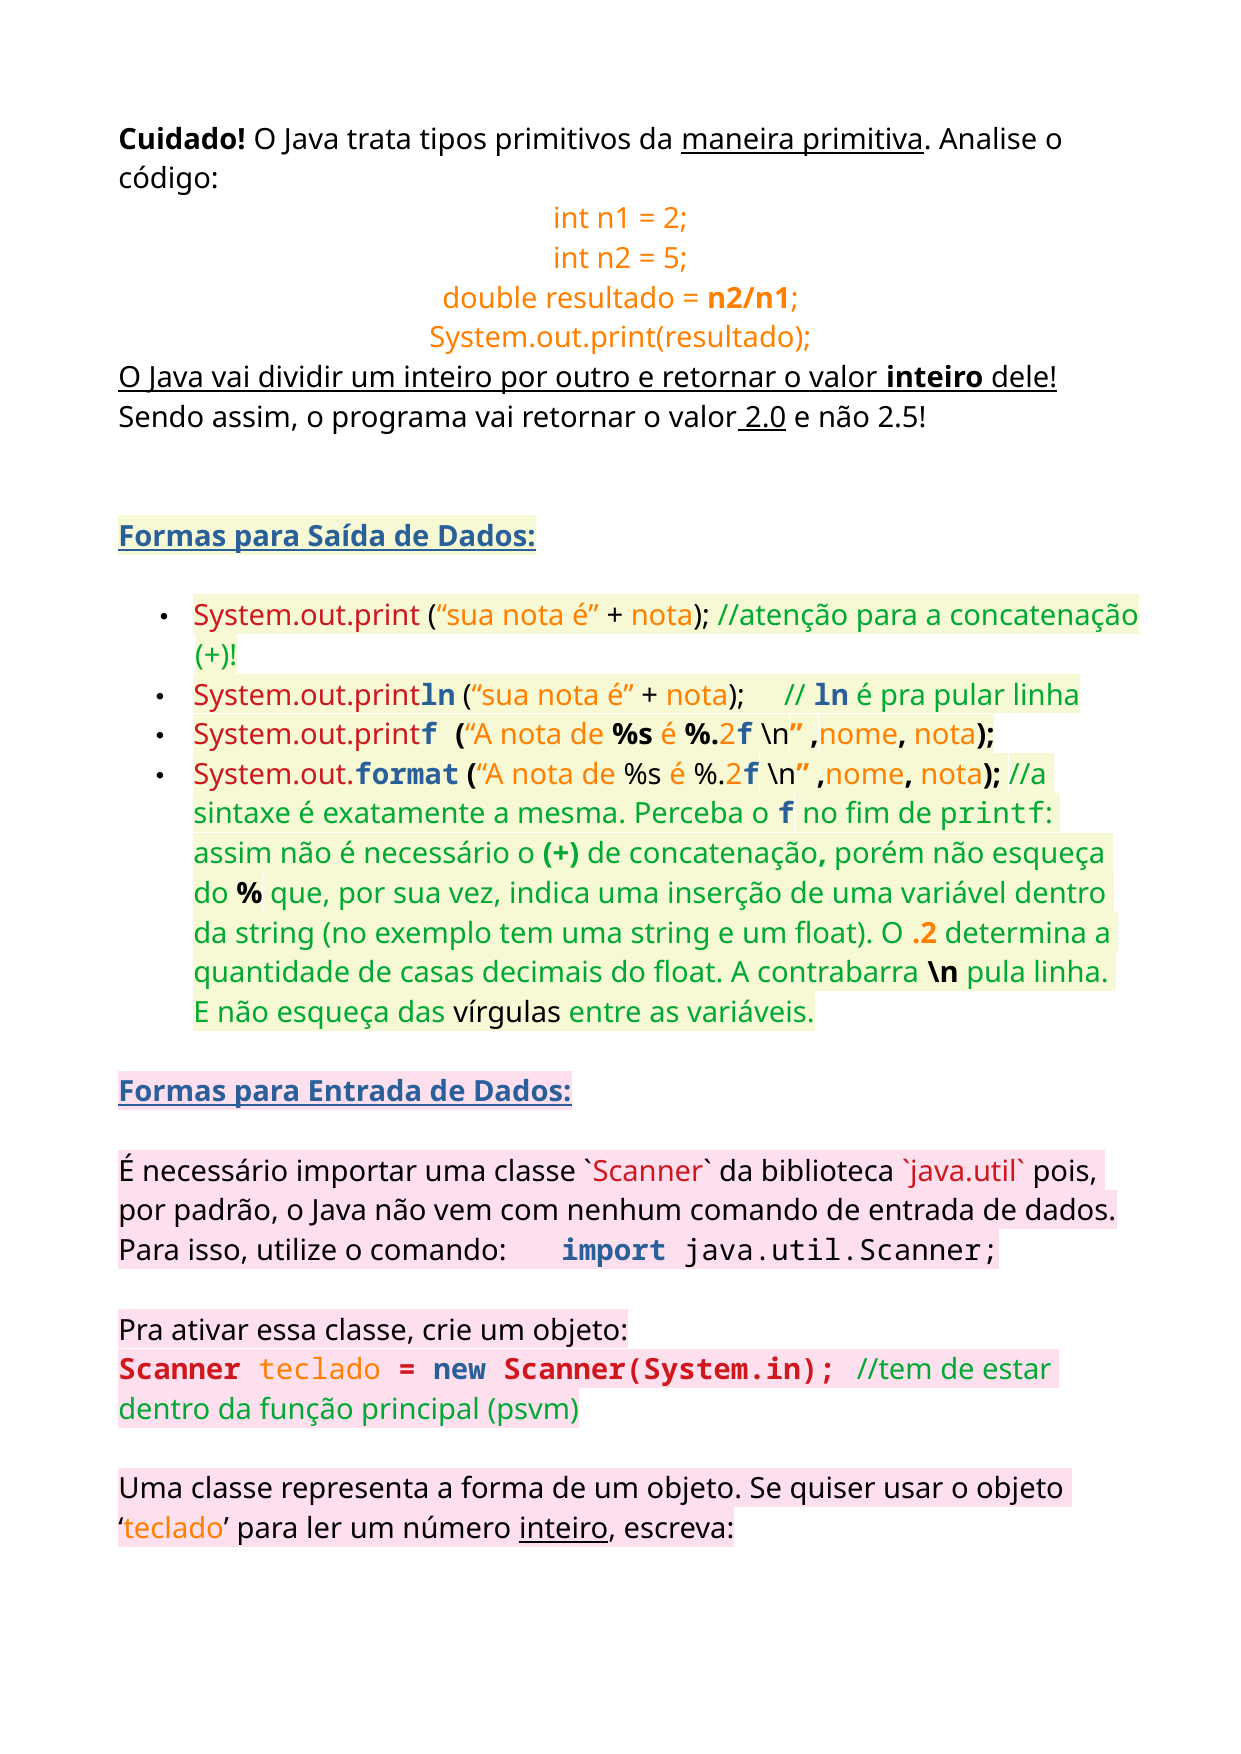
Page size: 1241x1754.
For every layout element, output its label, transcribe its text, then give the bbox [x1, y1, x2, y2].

text Formas para Entrada de Dados: [118, 1071, 1122, 1110]
text System.out.print(resultado); [118, 317, 1122, 356]
list System.out.print (“sua nota é” + nota); //atenção para a concatenação (+)! [159, 594, 1146, 674]
text O Java vai dividir um inteiro por outro e retornar o valor inteiro dele! Sendo assim, o programa vai retornar o valor 2.0 e não 2.5! [118, 356, 1122, 436]
text int n1 = 2; [118, 197, 1122, 237]
text Para isso, utilize o comando: import java.util.Scanner; [118, 1229, 1122, 1269]
text int n2 = 5; [118, 237, 1122, 277]
text Uma classe representa a forma de um objeto. Se quiser usar o objeto ‘teclado’ para ler um número inteiro, escreva: [118, 1467, 1122, 1547]
list System.out.printf (“A nota de %s é %.2f \n” ,nome, nota); [156, 713, 1122, 753]
list System.out.format (“A nota de %s é %.2f \n” ,nome, nota); //a sintaxe é exatamente a mesma. Perceba o f no fim de printf: assim não é necessário o (+) de concatenação, porém não esqueça do % que, por sua vez, indica uma inserção de uma variável dentro da string (no exemplo tem uma string e um float). O .2 determina a quantidade de casas decimais do float. A contrabarra \n pula linha. E não esqueça das vírgulas entre as variáveis. [156, 753, 1122, 1031]
text double resultado = n2/n1; [118, 277, 1122, 317]
list System.out.println (“sua nota é” + nota); // ln é pra pular linha [156, 674, 1122, 713]
text Cuidado! O Java trata tipos primitivos da maneira primitiva. Analise o código: [118, 118, 1122, 197]
text É necessário importar uma classe `Scanner` da biblioteca `java.util` pois, por padrão, o Java não vem com nenhum comando de entrada de dados. [118, 1150, 1122, 1229]
text Pra ativar essa classe, crie um objeto: Scanner teclado = new Scanner(System.in); //tem de estar dentro da função principal (psvm) [118, 1309, 1122, 1428]
text Formas para Saída de Dados: [118, 515, 1122, 555]
